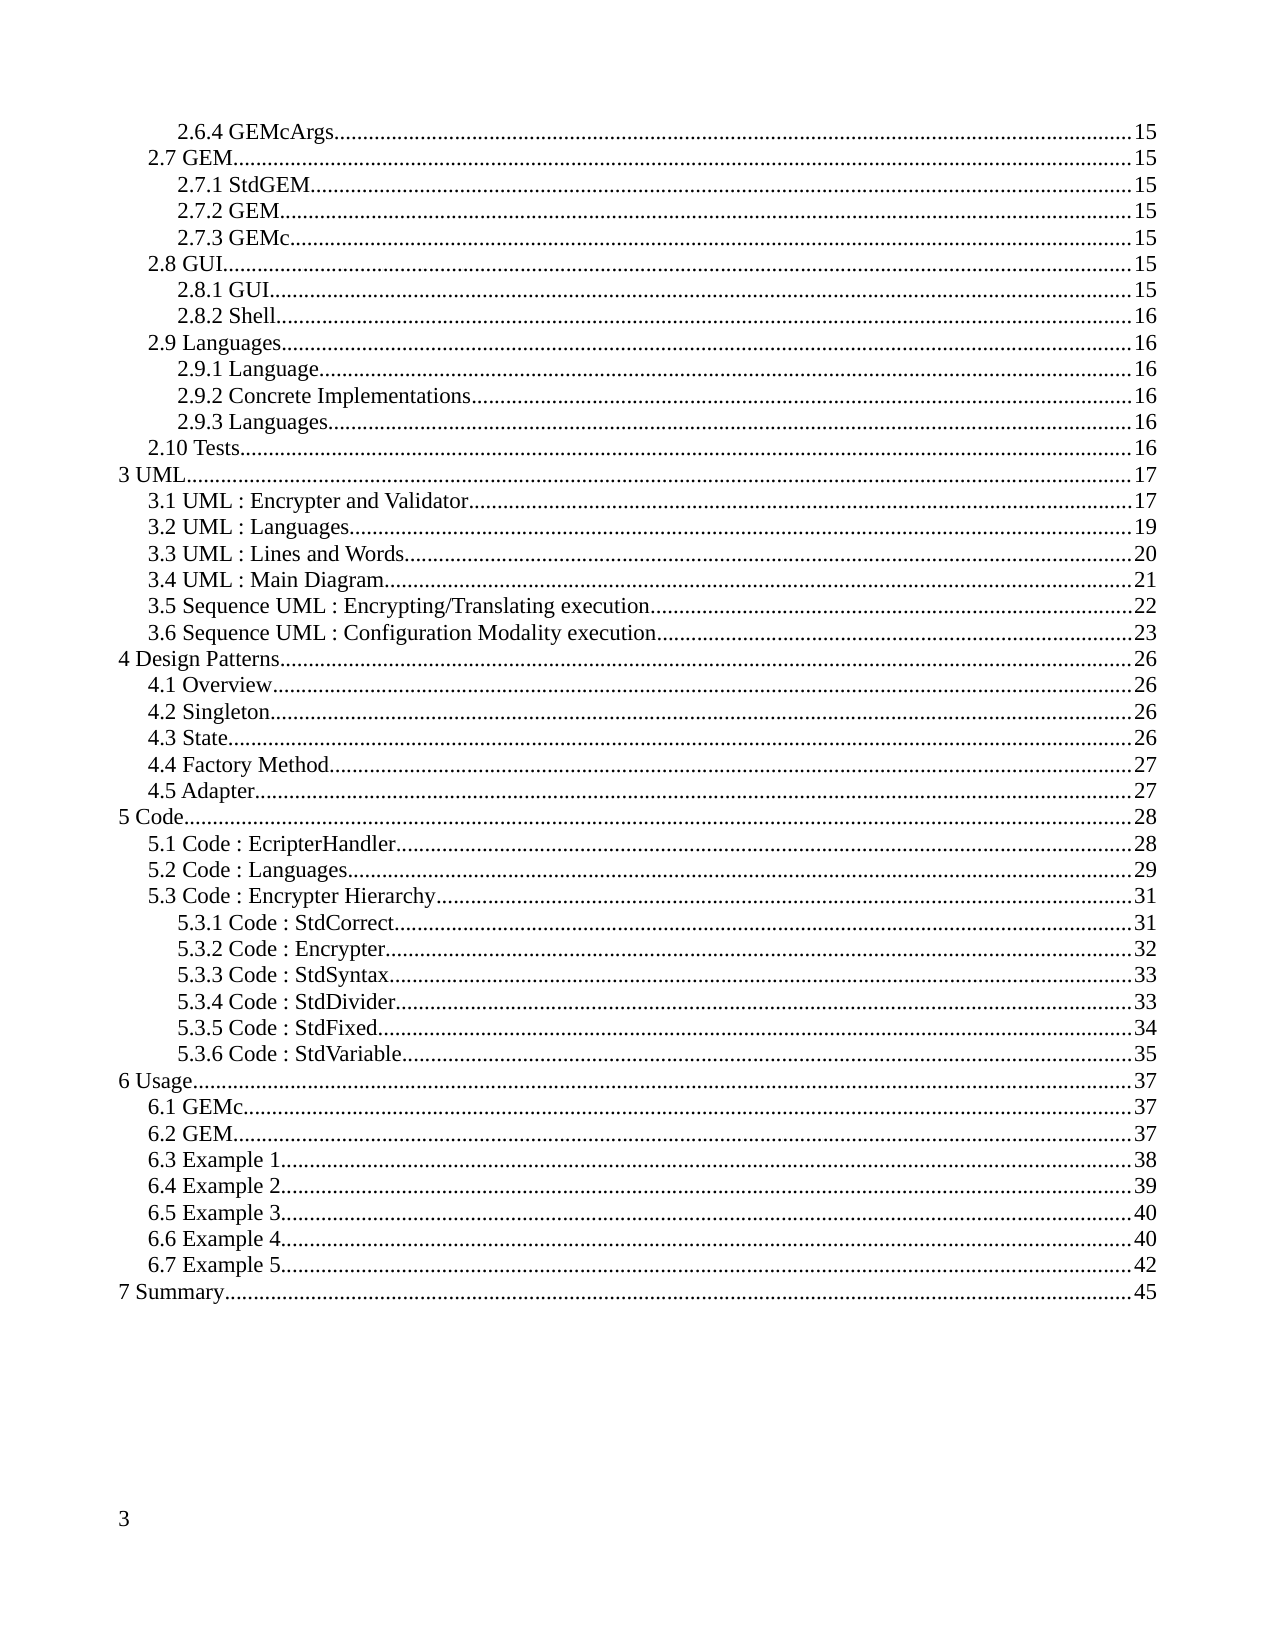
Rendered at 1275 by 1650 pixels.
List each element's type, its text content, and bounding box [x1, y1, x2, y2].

text 2.9.1 Language 16 [177, 355, 1157, 382]
text 5.3.1 Code : StdCorrect 31 [177, 909, 1157, 935]
text 4.3 State 26 [148, 724, 1157, 751]
text 3.5 Sequence UML : Encrypting/Translating execution 22 [148, 592, 1157, 619]
text 2.8 GUI 15 [148, 250, 1157, 276]
text 3.3 UML : Lines and Words 20 [148, 540, 1157, 566]
text 6.6 Example 4 40 [148, 1225, 1157, 1251]
text 6.1 GEMc 37 [148, 1093, 1157, 1119]
text 2.7.2 GEM 15 [177, 197, 1157, 223]
text 7 Summary 45 [118, 1278, 1157, 1304]
text 5.3.4 Code : StdDivider 33 [177, 988, 1157, 1014]
text 6.7 Example 5 42 [148, 1251, 1157, 1278]
text 5.2 Code : Languages 29 [148, 856, 1157, 882]
text 5 Code 28 [118, 803, 1157, 830]
text 2.10 Tests 16 [148, 434, 1157, 461]
text 6.2 GEM 37 [148, 1119, 1157, 1146]
text 2.6.4 GEMcArgs 15 [177, 118, 1157, 144]
text 5.3.6 Code : StdVariable 35 [177, 1041, 1157, 1067]
text 4 Design Patterns 26 [118, 645, 1157, 672]
text 2.9.2 Concrete Implementations 16 [177, 382, 1157, 408]
text 4.2 Singleton 26 [148, 698, 1157, 724]
text 4.1 Overview 26 [148, 672, 1157, 698]
text 3.1 UML : Encrypter and Validator 17 [148, 487, 1157, 513]
text 6.4 Example 2 39 [148, 1172, 1157, 1199]
text 6.3 Example 1 38 [148, 1146, 1157, 1172]
text 2.7.1 StdGEM 15 [177, 171, 1157, 197]
text 2.9 Languages 16 [148, 329, 1157, 355]
text 2.7.3 GEMc 15 [177, 223, 1157, 250]
text 2.8.1 GUI 15 [177, 276, 1157, 303]
text 5.3.2 Code : Encrypter 32 [177, 935, 1157, 961]
text 5.3.3 Code : StdSyntax 33 [177, 961, 1157, 988]
text 4.5 Adapter 27 [148, 777, 1157, 803]
text 3.2 UML : Languages 19 [148, 513, 1157, 540]
text 5.3.5 Code : StdFixed 34 [177, 1014, 1157, 1041]
text 5.1 Code : EcripterHandler 28 [148, 830, 1157, 856]
text 6.5 Example 3 40 [148, 1199, 1157, 1225]
text 5.3 Code : Encrypter Hierarchy 31 [148, 882, 1157, 909]
text 6 Usage 37 [118, 1067, 1157, 1093]
text 2.8.2 Shell 16 [177, 303, 1157, 329]
text 3 UML 17 [118, 461, 1157, 487]
text 4.4 Factory Method 27 [148, 751, 1157, 777]
text 3.4 UML : Main Diagram 21 [148, 566, 1157, 592]
text 2.7 GEM 15 [148, 144, 1157, 171]
text 2.9.3 Languages 16 [177, 408, 1157, 434]
text 3.6 Sequence UML : Configuration Modality execution 23 [148, 619, 1157, 645]
